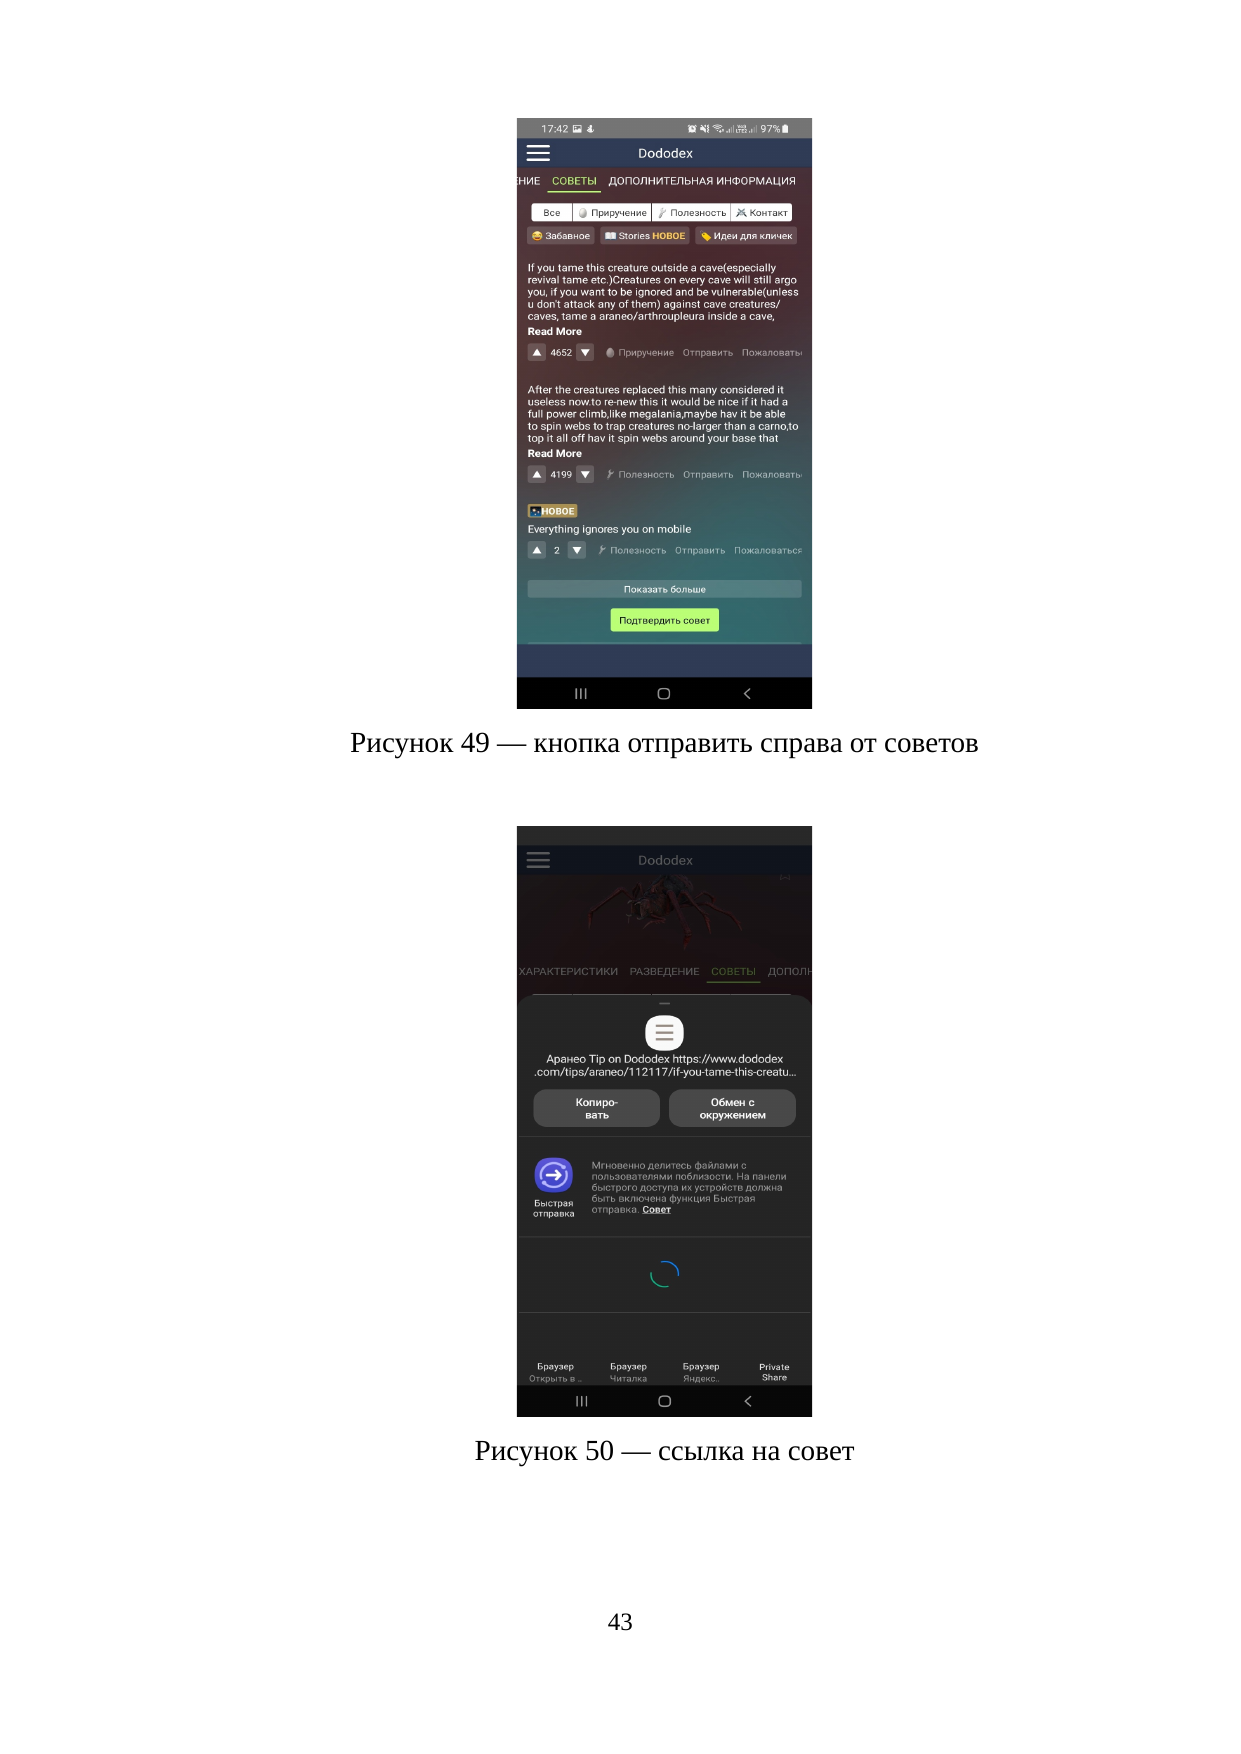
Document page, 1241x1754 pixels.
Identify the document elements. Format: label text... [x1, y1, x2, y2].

picture [516, 826, 813, 1417]
list Рисунок 50 — ссылка на совет [118, 1433, 1122, 1467]
list Рисунок 49 — кнопка отправить справа от советов [118, 725, 1122, 759]
picture [516, 118, 813, 709]
